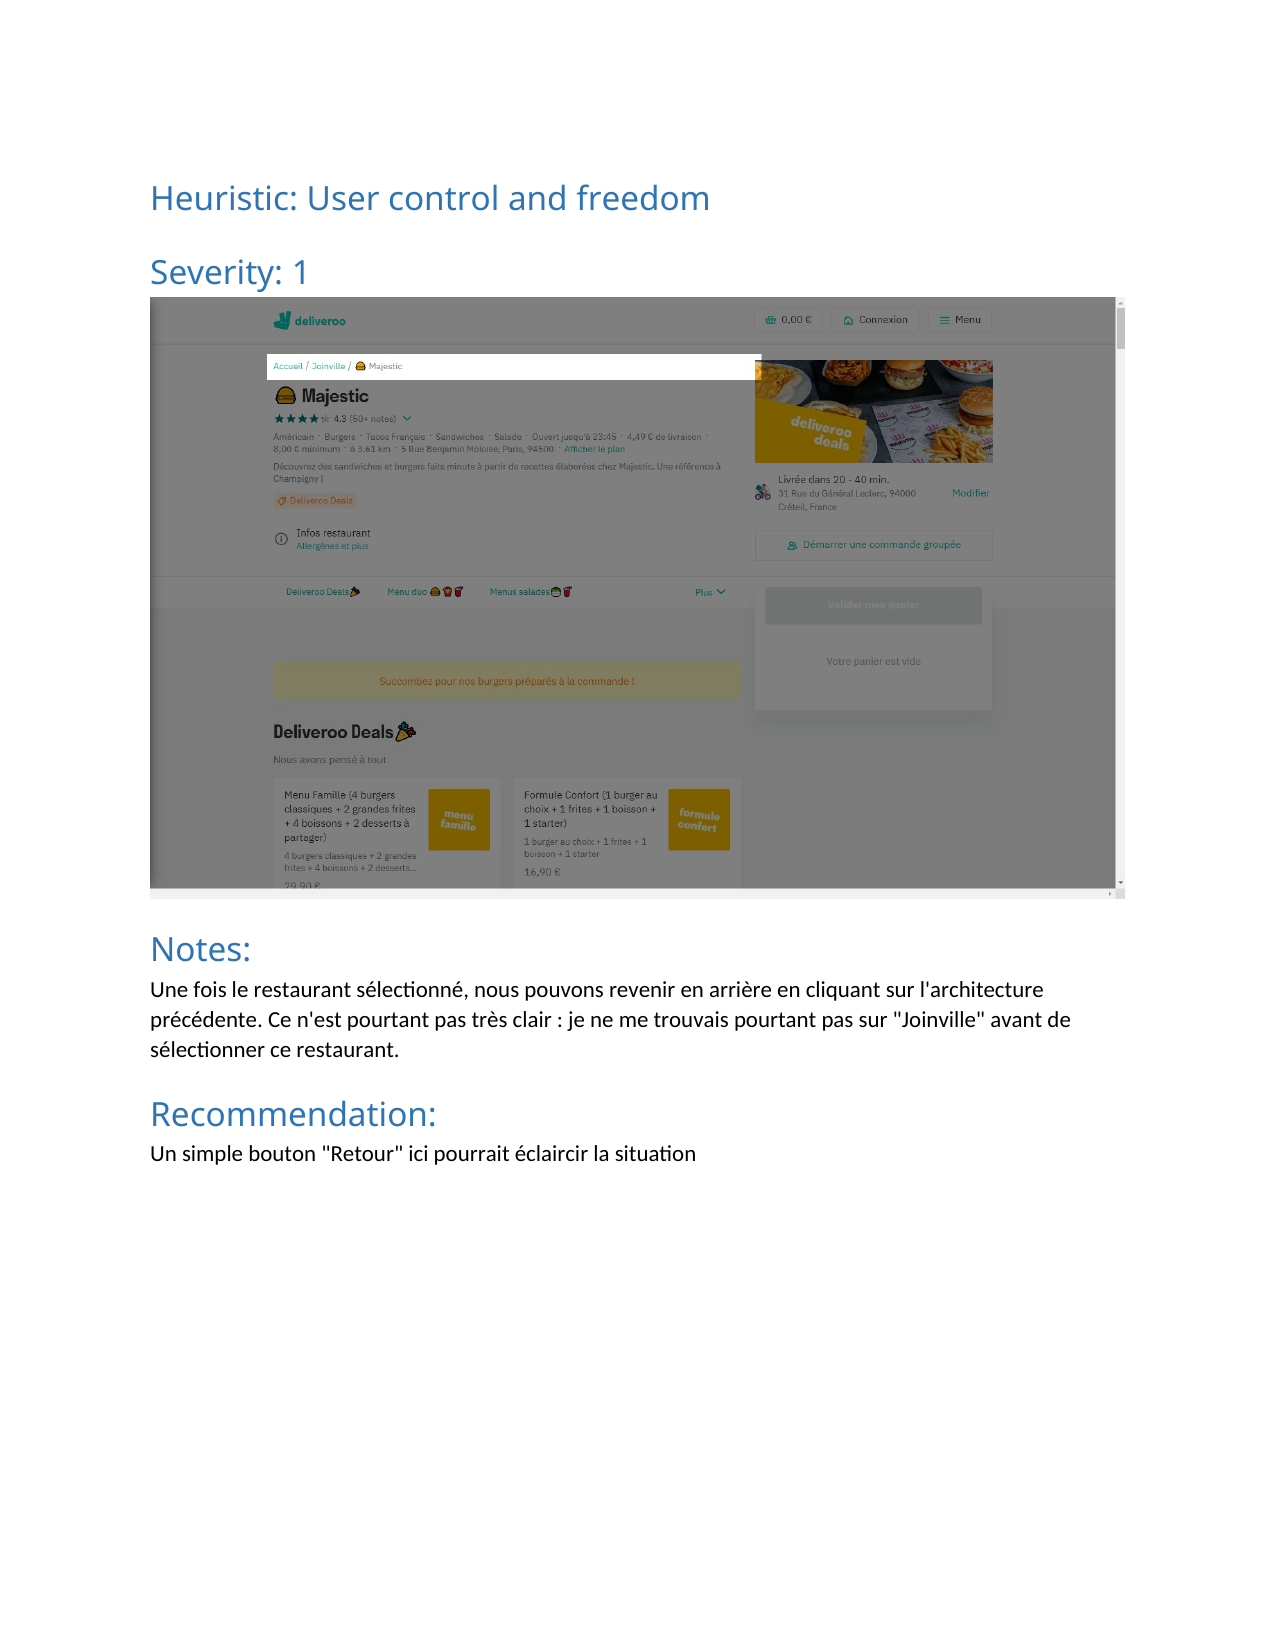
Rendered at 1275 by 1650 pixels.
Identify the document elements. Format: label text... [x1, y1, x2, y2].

subtitle Recommendation: [150, 1091, 1125, 1136]
subtitle Severity: 1 [150, 249, 1125, 294]
text Une fois le restaurant sélectionné, nous pouvons revenir en arrière en cliquant sur l'architecture précédente. Ce n'est pourtant pas très clair : je ne me trouvais pourtant pas sur "Joinville" avant de sélectionner ce restaurant. [150, 975, 1125, 1063]
picture [150, 297, 1125, 899]
text Un simple bouton "Retour" ici pourrait éclaircir la situation [150, 1139, 1125, 1167]
subtitle Heuristic: User control and freedom [150, 175, 1125, 220]
subtitle Notes: [150, 926, 1125, 971]
